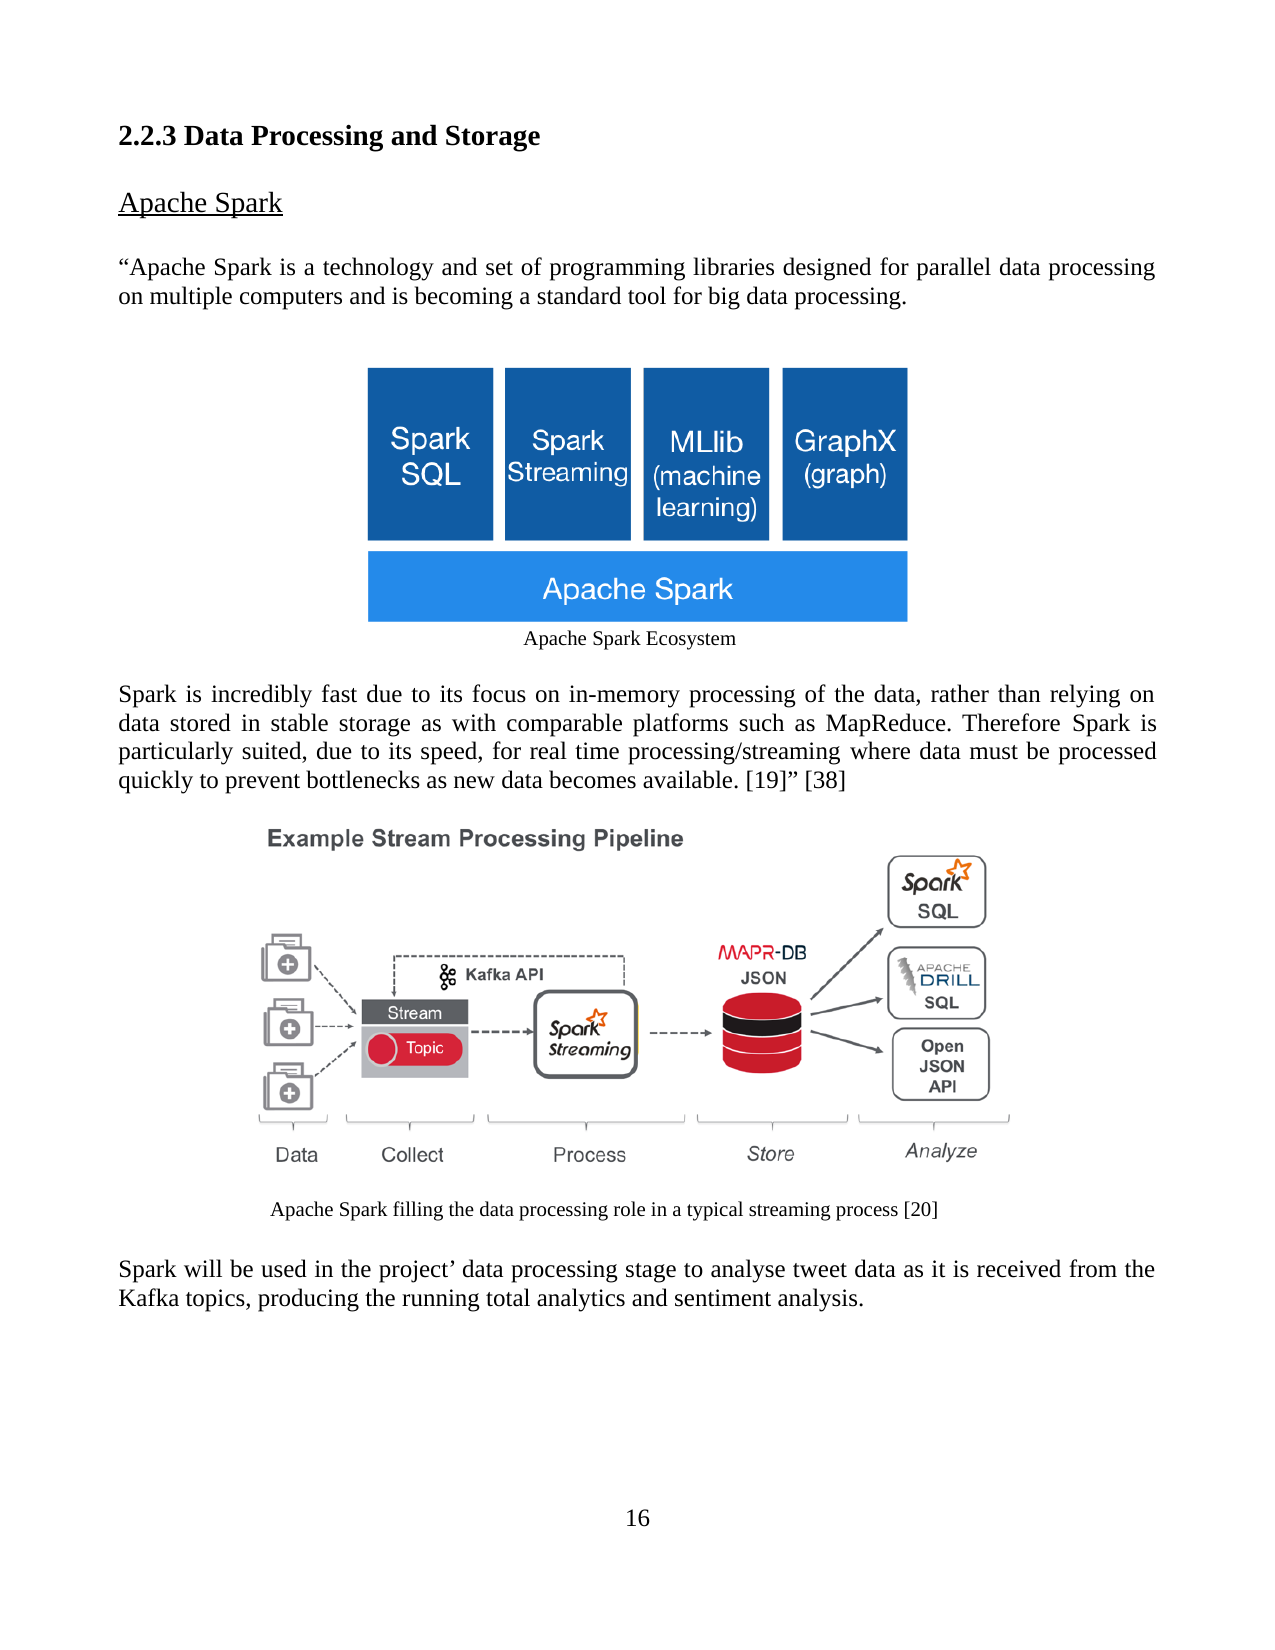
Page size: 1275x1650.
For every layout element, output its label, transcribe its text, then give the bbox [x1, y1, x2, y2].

text Spark will be used in the project’ data processing stage to analyse tweet data as it is received from the Kafka topics, producing the running total analytics and sentiment analysis. [118, 1254, 1157, 1312]
text Spark is incredibly fast due to its focus on in-memory processing of the data, rather than relying on data stored in stable storage as with comparable platforms such as MapReduce. Therefore Spark is particularly suited, due to its speed, for real time processing/streaming where data must be processed quickly to prevent bottlenecks as new data becomes available. [19]” [38] [118, 679, 1157, 794]
text 2.2.3 Data Processing and Storage [118, 118, 1157, 152]
text Apache Spark [118, 185, 1157, 219]
picture [247, 822, 1028, 1176]
text “Apache Spark is a technology and set of programming libraries designed for parallel data processing on multiple computers and is becoming a standard tool for big data processing. [118, 252, 1157, 310]
picture [367, 367, 908, 622]
text Apache Spark Ecosystem [118, 626, 1157, 650]
text Apache Spark filling the data processing role in a typical streaming process [20] [118, 1197, 1157, 1221]
